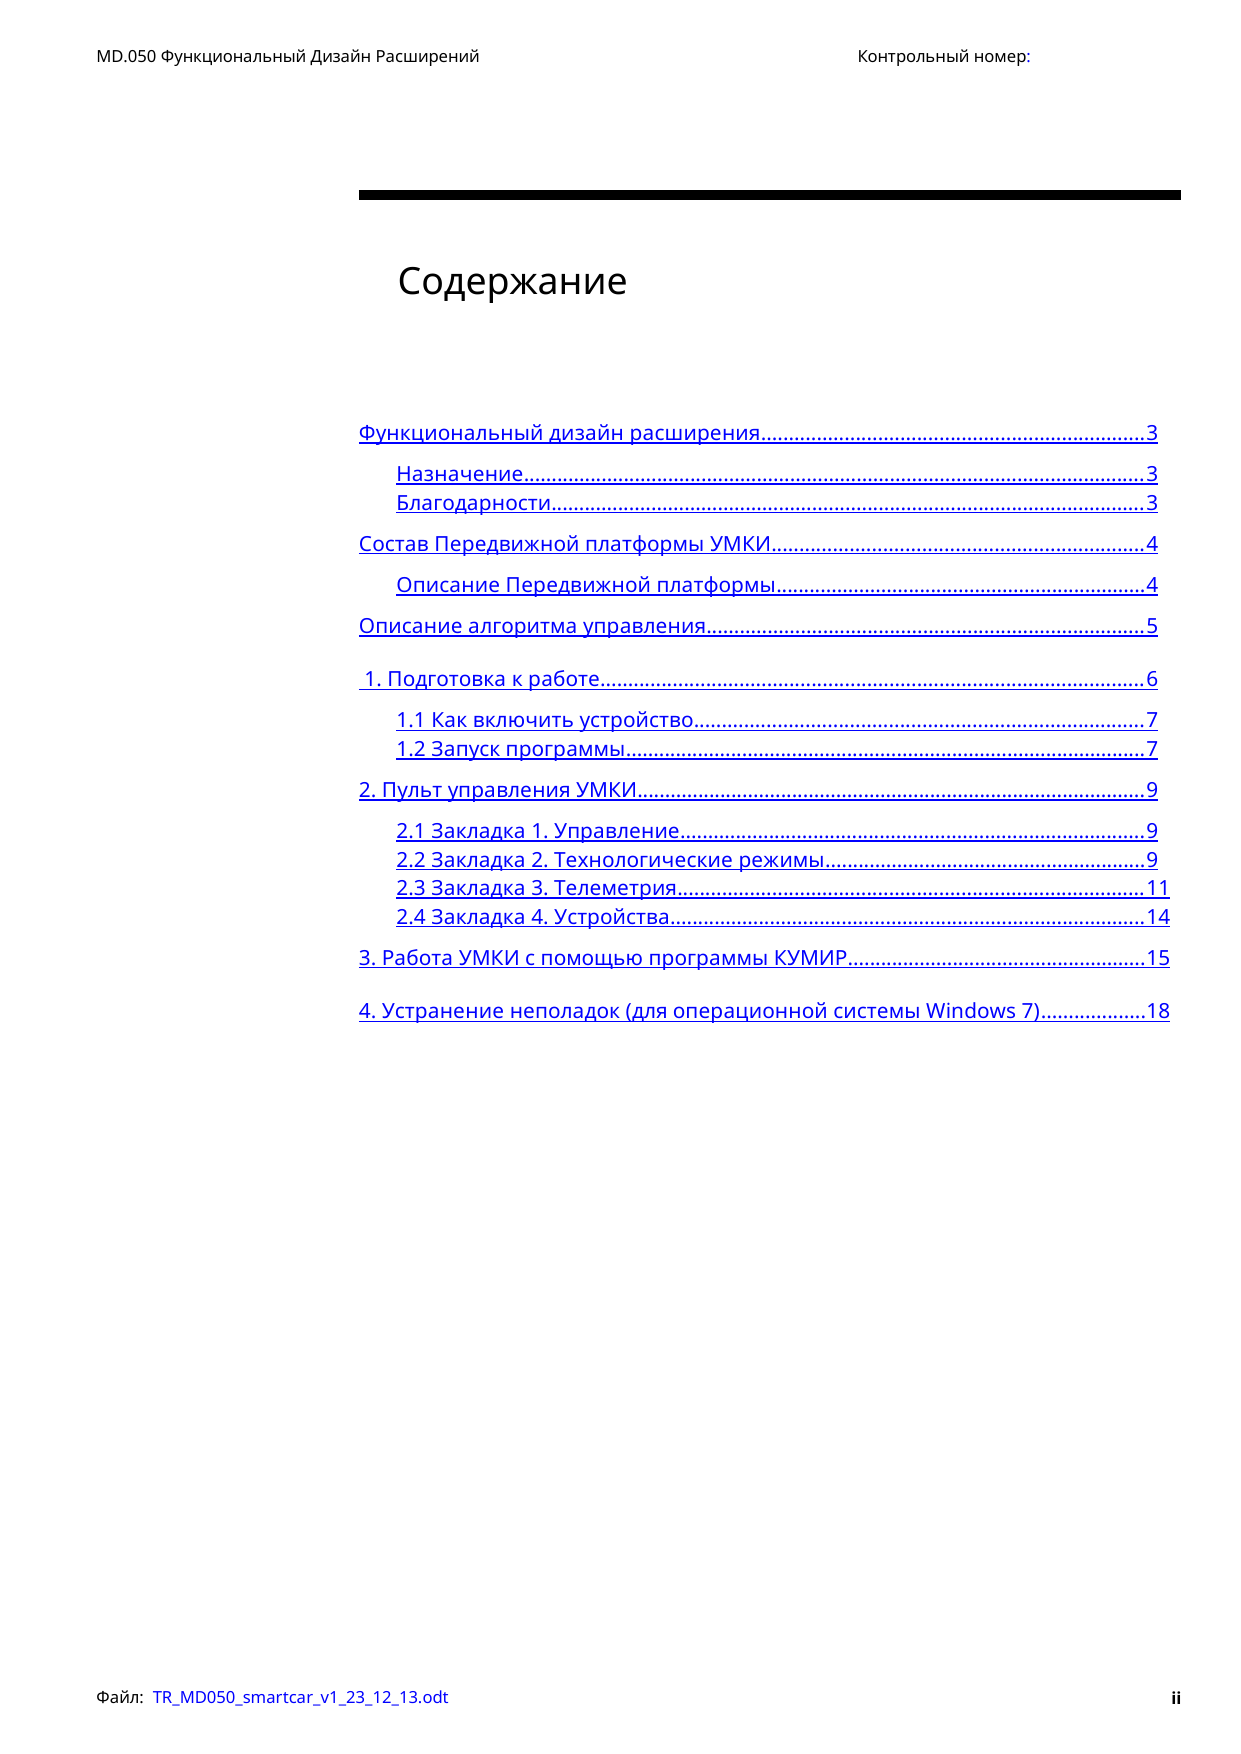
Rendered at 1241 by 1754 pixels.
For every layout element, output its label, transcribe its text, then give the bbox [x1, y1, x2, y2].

text 4. Устранение неполадок (для операционной системы Windows 7) 18 [359, 996, 1181, 1025]
text Назначение 3 [396, 459, 1181, 488]
text 2.3 Закладка 3. Телеметрия 11 [396, 873, 1181, 902]
text Благодарности 3 [396, 488, 1181, 516]
subtitle Содержание [359, 200, 1181, 306]
text 1.1 Как включить устройство 7 [396, 705, 1181, 734]
text 1.2 Запуск программы 7 [396, 734, 1181, 762]
text 1. Подготовка к работе 6 [359, 664, 1181, 693]
text 2. Пульт управления УМКИ 9 [359, 775, 1181, 803]
text 2.4 Закладка 4. Устройства 14 [396, 902, 1181, 930]
text Описание Передвижной платформы 4 [396, 570, 1181, 598]
text Состав Передвижной платформы УМКИ 4 [359, 529, 1181, 557]
text 3. Работа УМКИ с помощью программы КУМИР 15 [359, 943, 1181, 971]
text 2.2 Закладка 2. Технологические режимы 9 [396, 844, 1181, 873]
text Функциональный дизайн расширения 3 [359, 418, 1181, 447]
text 2.1 Закладка 1. Управление 9 [396, 816, 1181, 844]
text Описание алгоритма управления 5 [359, 611, 1181, 639]
